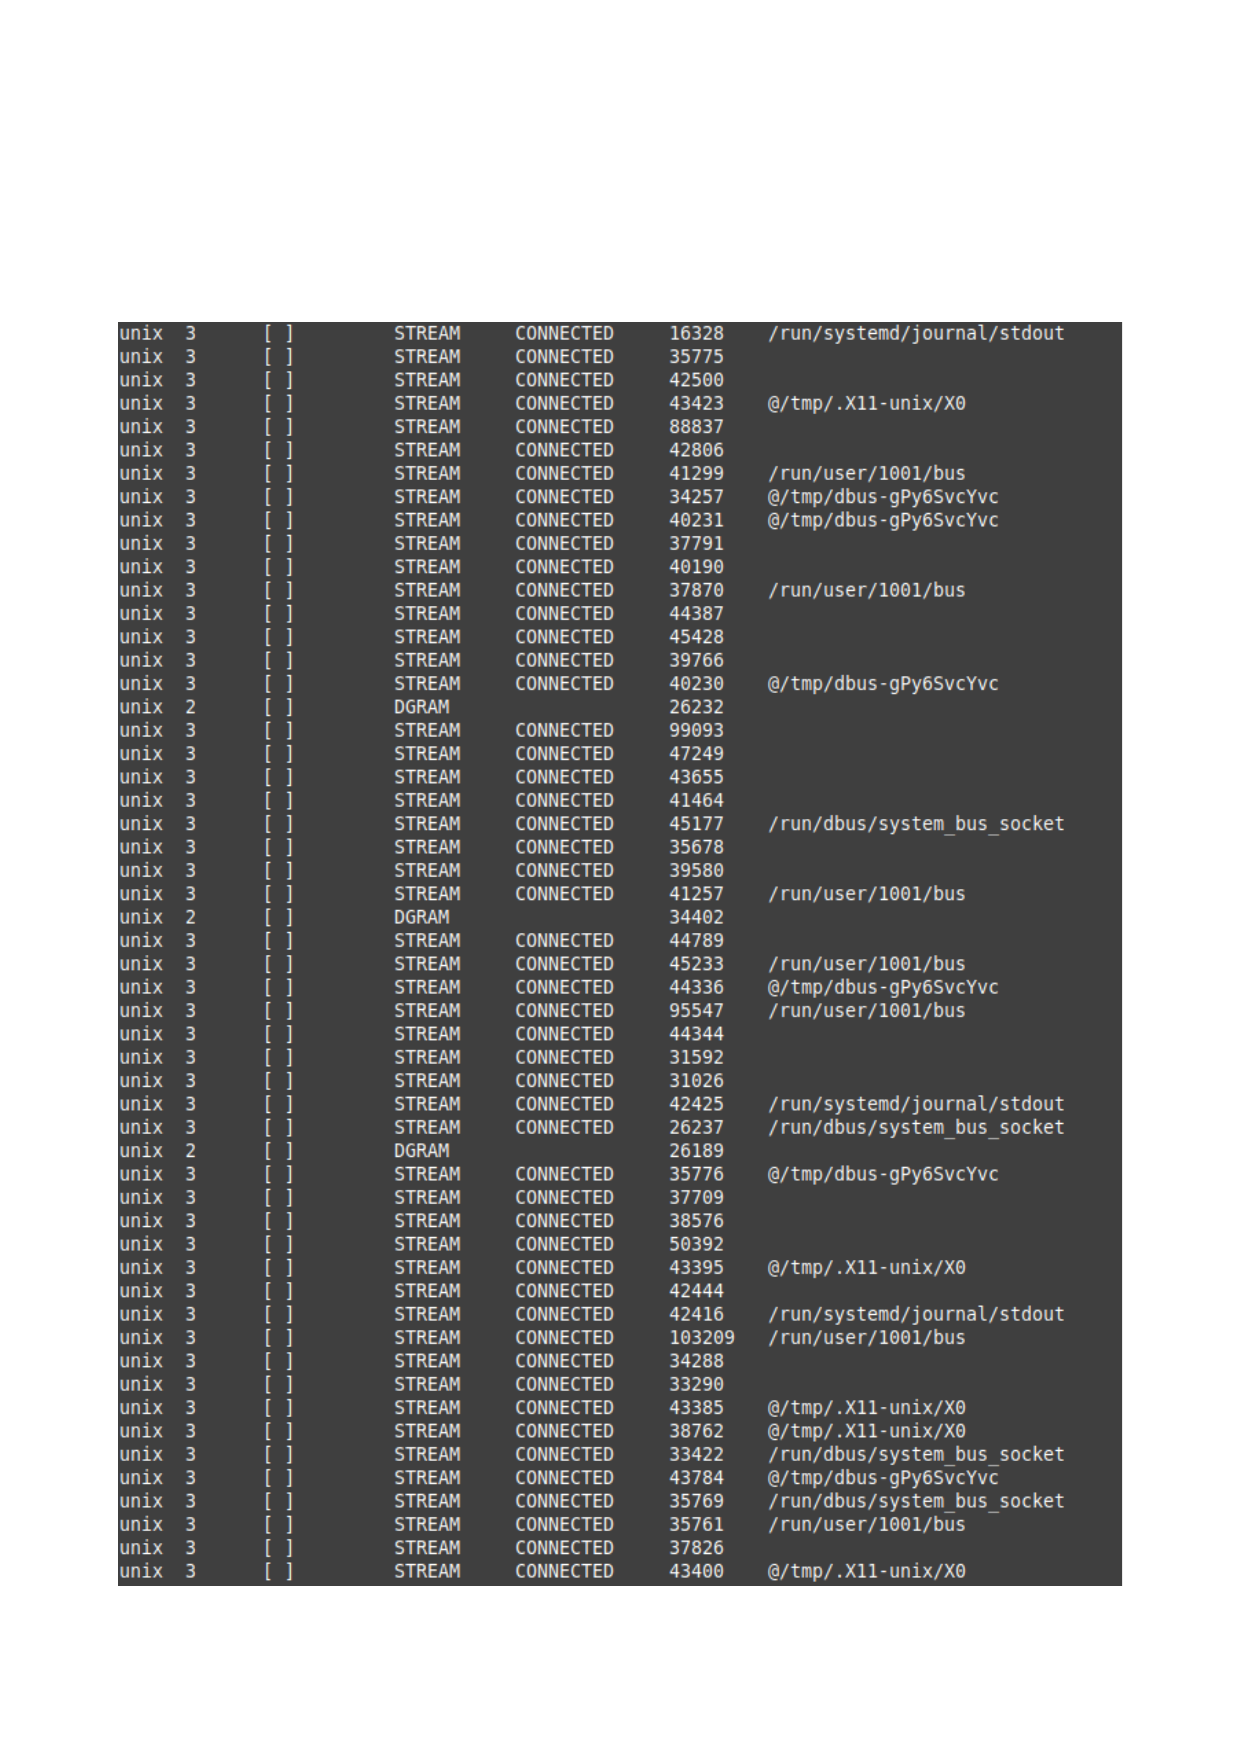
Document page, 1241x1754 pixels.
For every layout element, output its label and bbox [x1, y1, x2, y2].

picture [118, 322, 1123, 1586]
